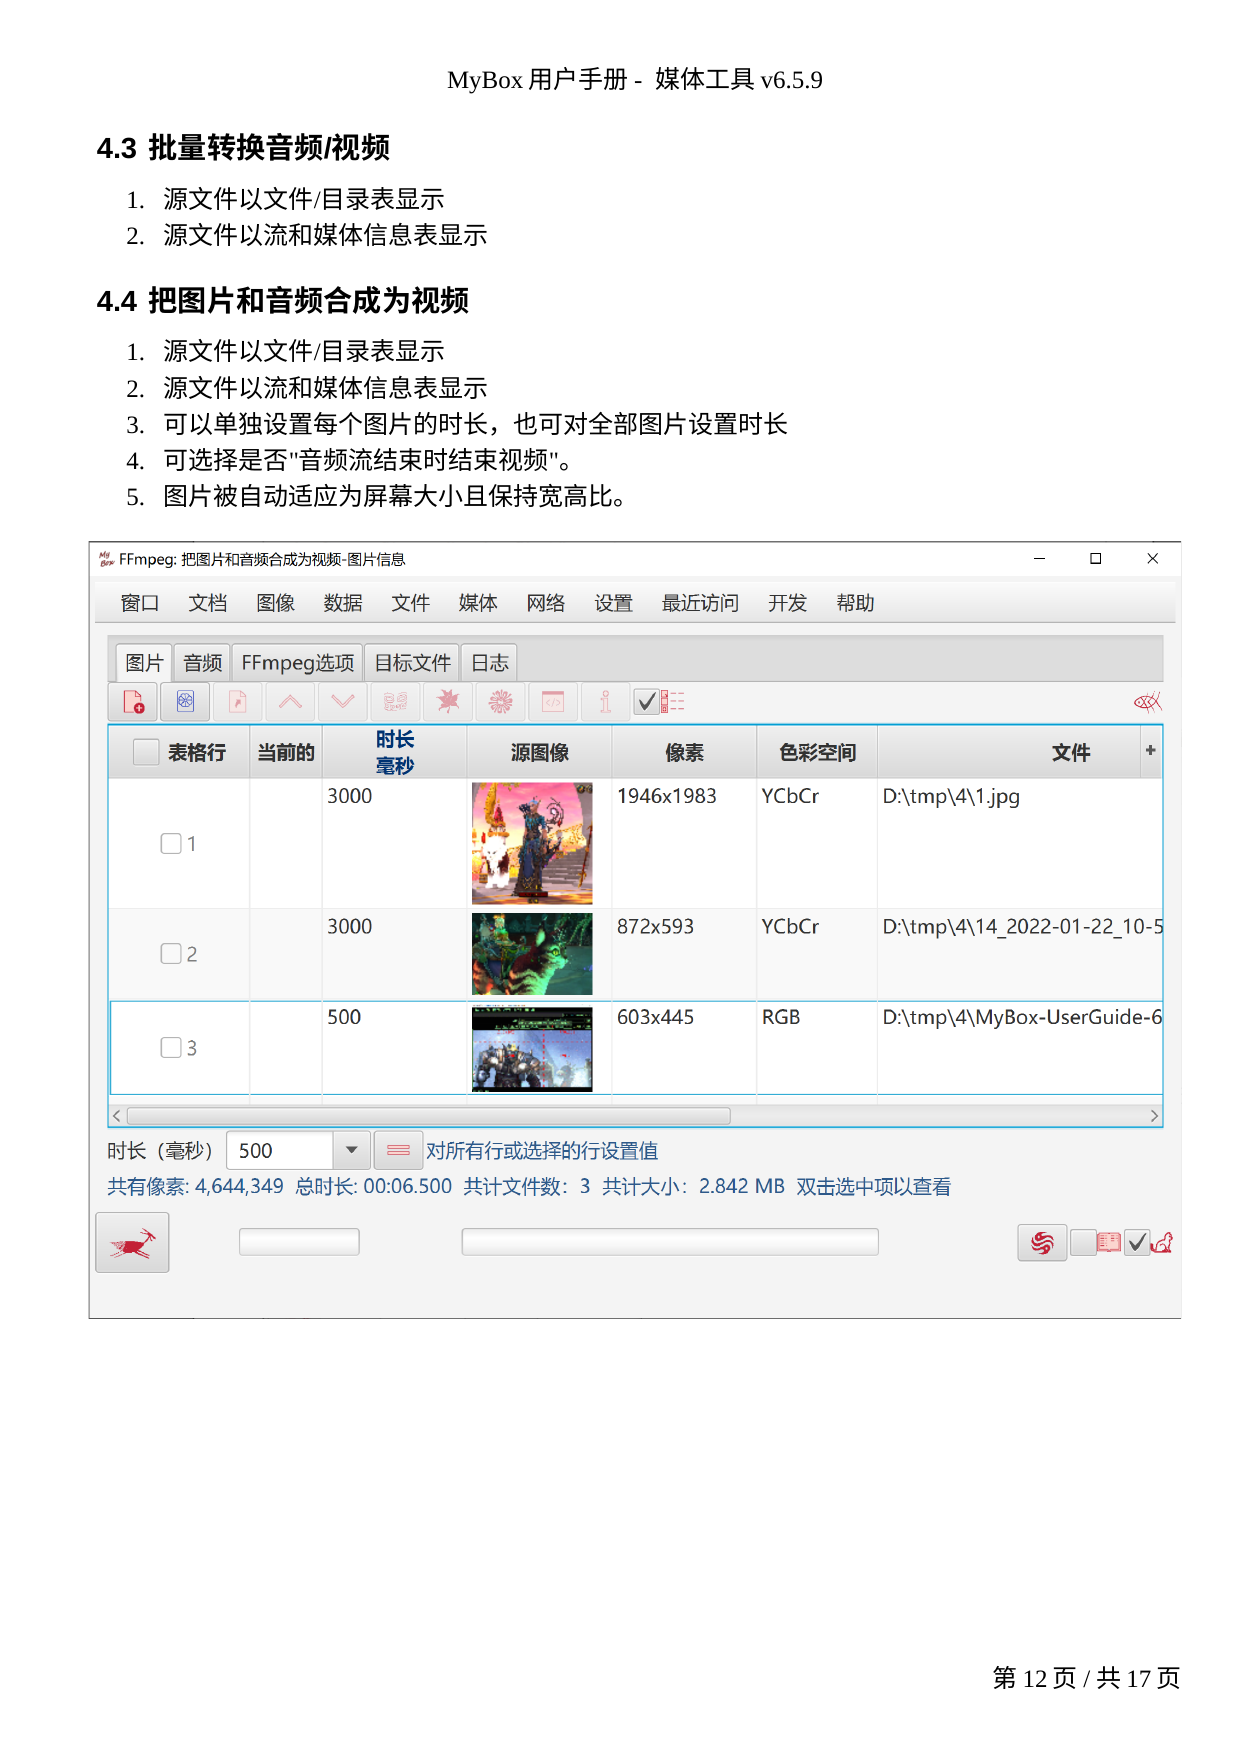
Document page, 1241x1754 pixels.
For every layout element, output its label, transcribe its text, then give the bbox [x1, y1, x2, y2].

list 图片被自动适应为屏幕大小且保持宽高比。 [126, 477, 1181, 513]
subtitle 批量转换音频/视频 [88, 125, 1181, 167]
list 源文件以文件/目录表显示 [126, 179, 1181, 216]
list 源文件以流和媒体信息表显示 [126, 216, 1181, 252]
list 可选择是否"音频流结束时结束视频"。 [126, 441, 1181, 477]
list 源文件以流和媒体信息表显示 [126, 368, 1181, 404]
picture [88, 541, 1182, 1319]
subtitle 把图片和音频合成为视频 [88, 277, 1181, 319]
list 源文件以文件/目录表显示 [126, 332, 1181, 368]
list 可以单独设置每个图片的时长，也可对全部图片设置时长 [126, 404, 1181, 441]
